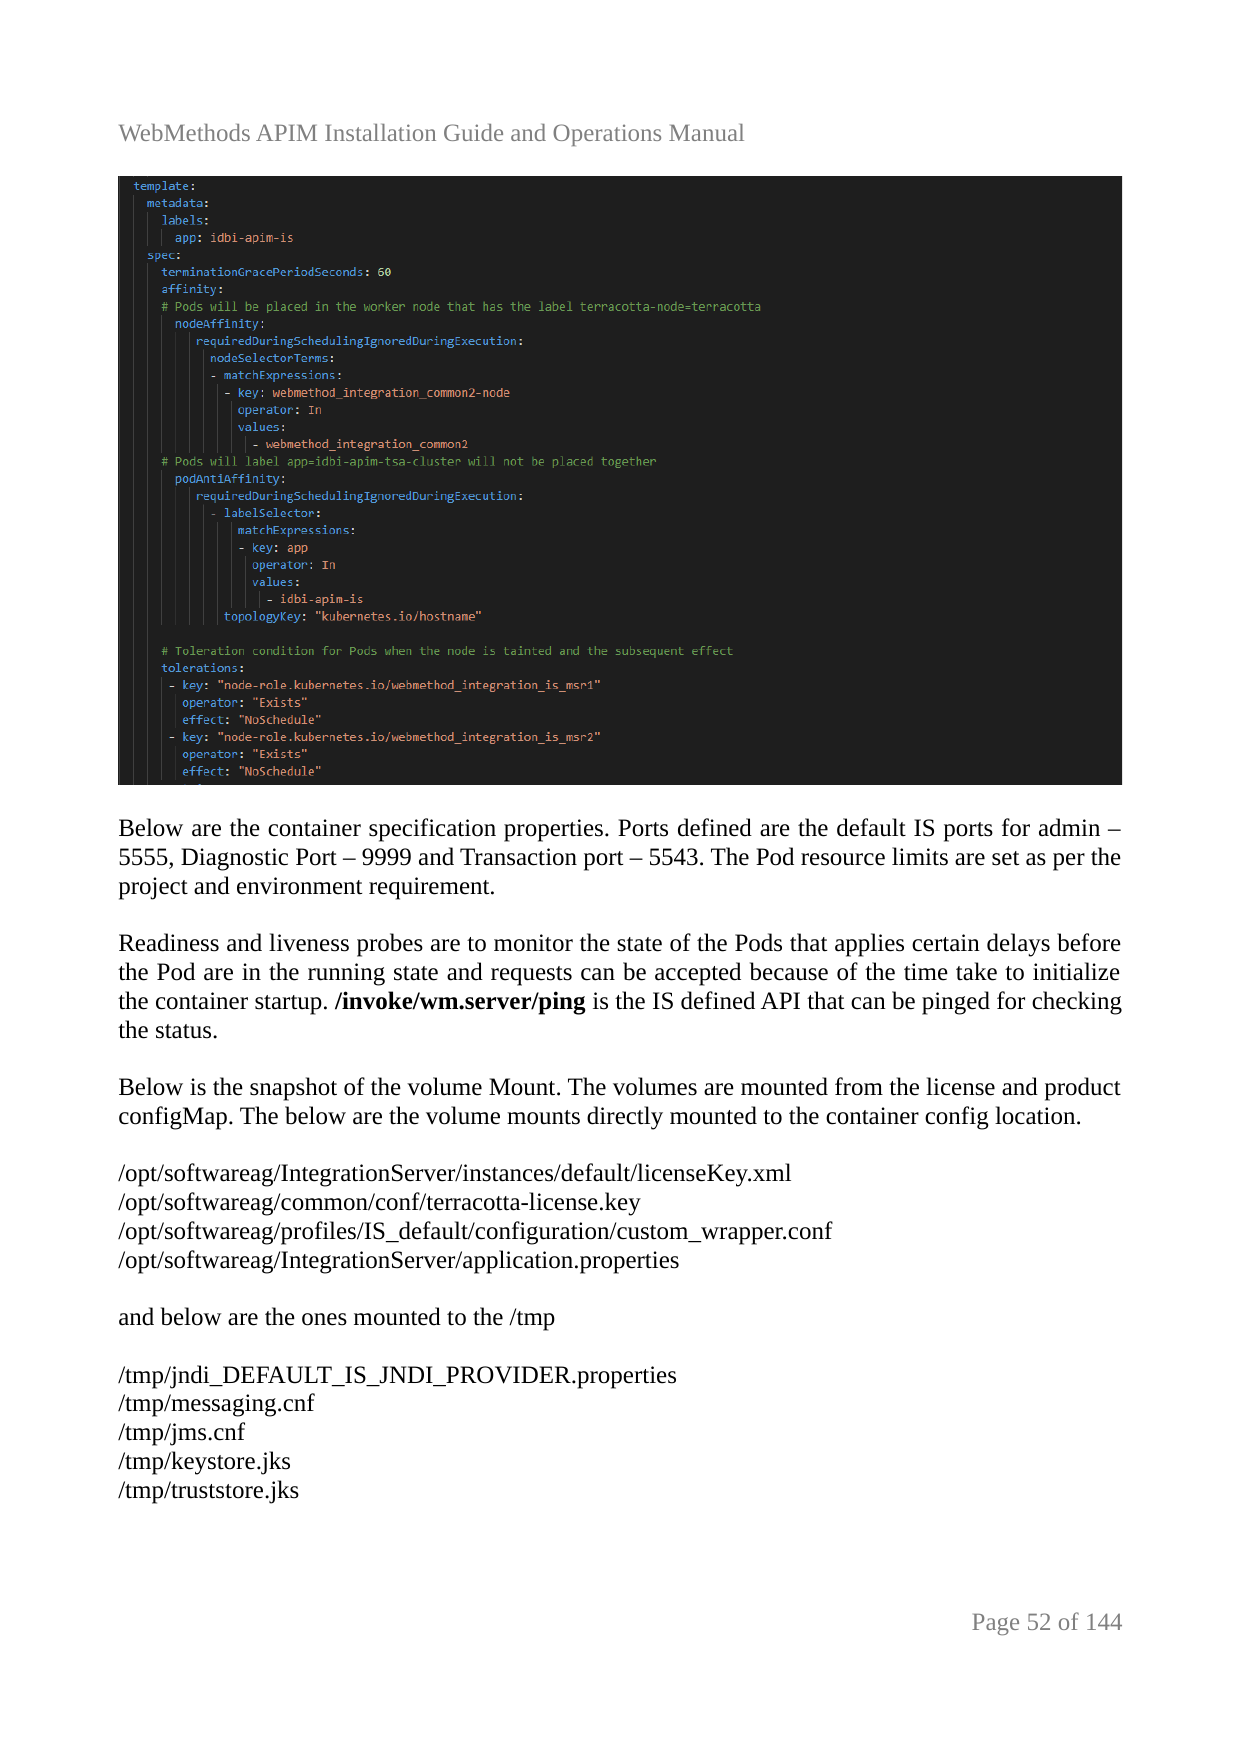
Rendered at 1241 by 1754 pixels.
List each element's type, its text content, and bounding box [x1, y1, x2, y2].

text /opt/softwareag/profiles/IS_default/configuration/custom_wrapper.conf [118, 1216, 1122, 1245]
text /opt/softwareag/common/conf/terracotta-license.key [118, 1187, 1122, 1216]
text /tmp/messaging.cnf [118, 1388, 1122, 1417]
text and below are the ones mounted to the /tmp [118, 1302, 1122, 1331]
text /tmp/keystore.jks [118, 1446, 1122, 1475]
text /tmp/truststore.jks [118, 1475, 1122, 1503]
text /opt/softwareag/IntegrationServer/application.properties [118, 1245, 1122, 1273]
text /opt/softwareag/IntegrationServer/instances/default/licenseKey.xml [118, 1158, 1122, 1187]
text /tmp/jms.cnf [118, 1417, 1122, 1446]
text Readiness and liveness probes are to monitor the state of the Pods that applies certain delays before the Pod are in the running state and requests can be accepted because of the time take to initialize the container startup. /invoke/wm.server/ping is the IS defined API that can be pinged for checking the status. [118, 928, 1122, 1043]
text /tmp/jndi_DEFAULT_IS_JNDI_PROVIDER.properties [118, 1360, 1122, 1388]
text Below are the container specification properties. Ports defined are the default IS ports for admin – 5555, Diagnostic Port – 9999 and Transaction port – 5543. The Pod resource limits are set as per the project and environment requirement. [118, 813, 1122, 900]
text Below is the snapshot of the volume Mount. The volumes are mounted from the license and product configMap. The below are the volume mounts directly mounted to the container config location. [118, 1072, 1122, 1130]
picture [118, 176, 1123, 785]
